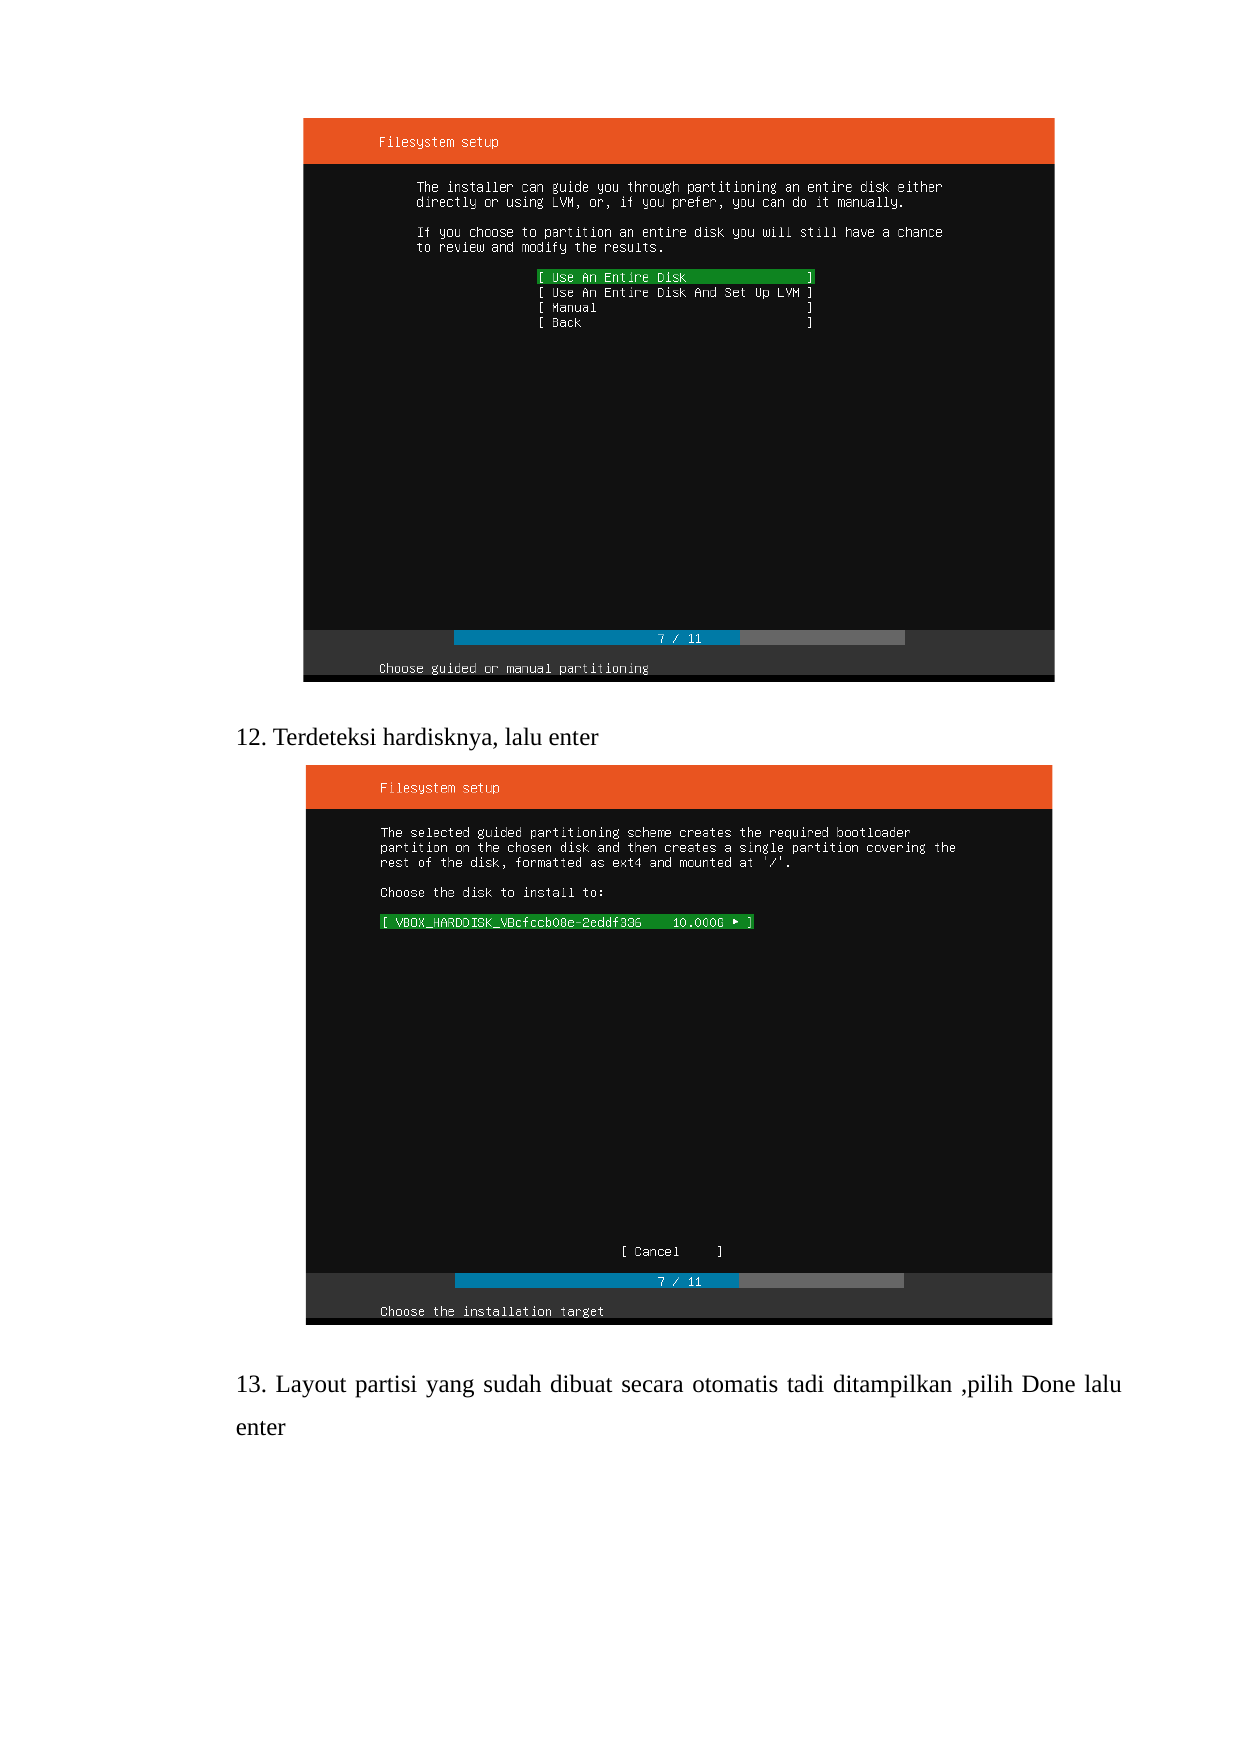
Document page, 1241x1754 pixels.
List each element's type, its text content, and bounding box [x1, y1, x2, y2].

text 13. Layout partisi yang sudah dibuat secara otomatis tadi ditampilkan ,pilih Done lalu enter [236, 1369, 1122, 1441]
text 12. Terdeteksi hardisknya, lalu enter [236, 722, 1122, 751]
picture [305, 765, 1053, 1325]
picture [303, 118, 1055, 682]
